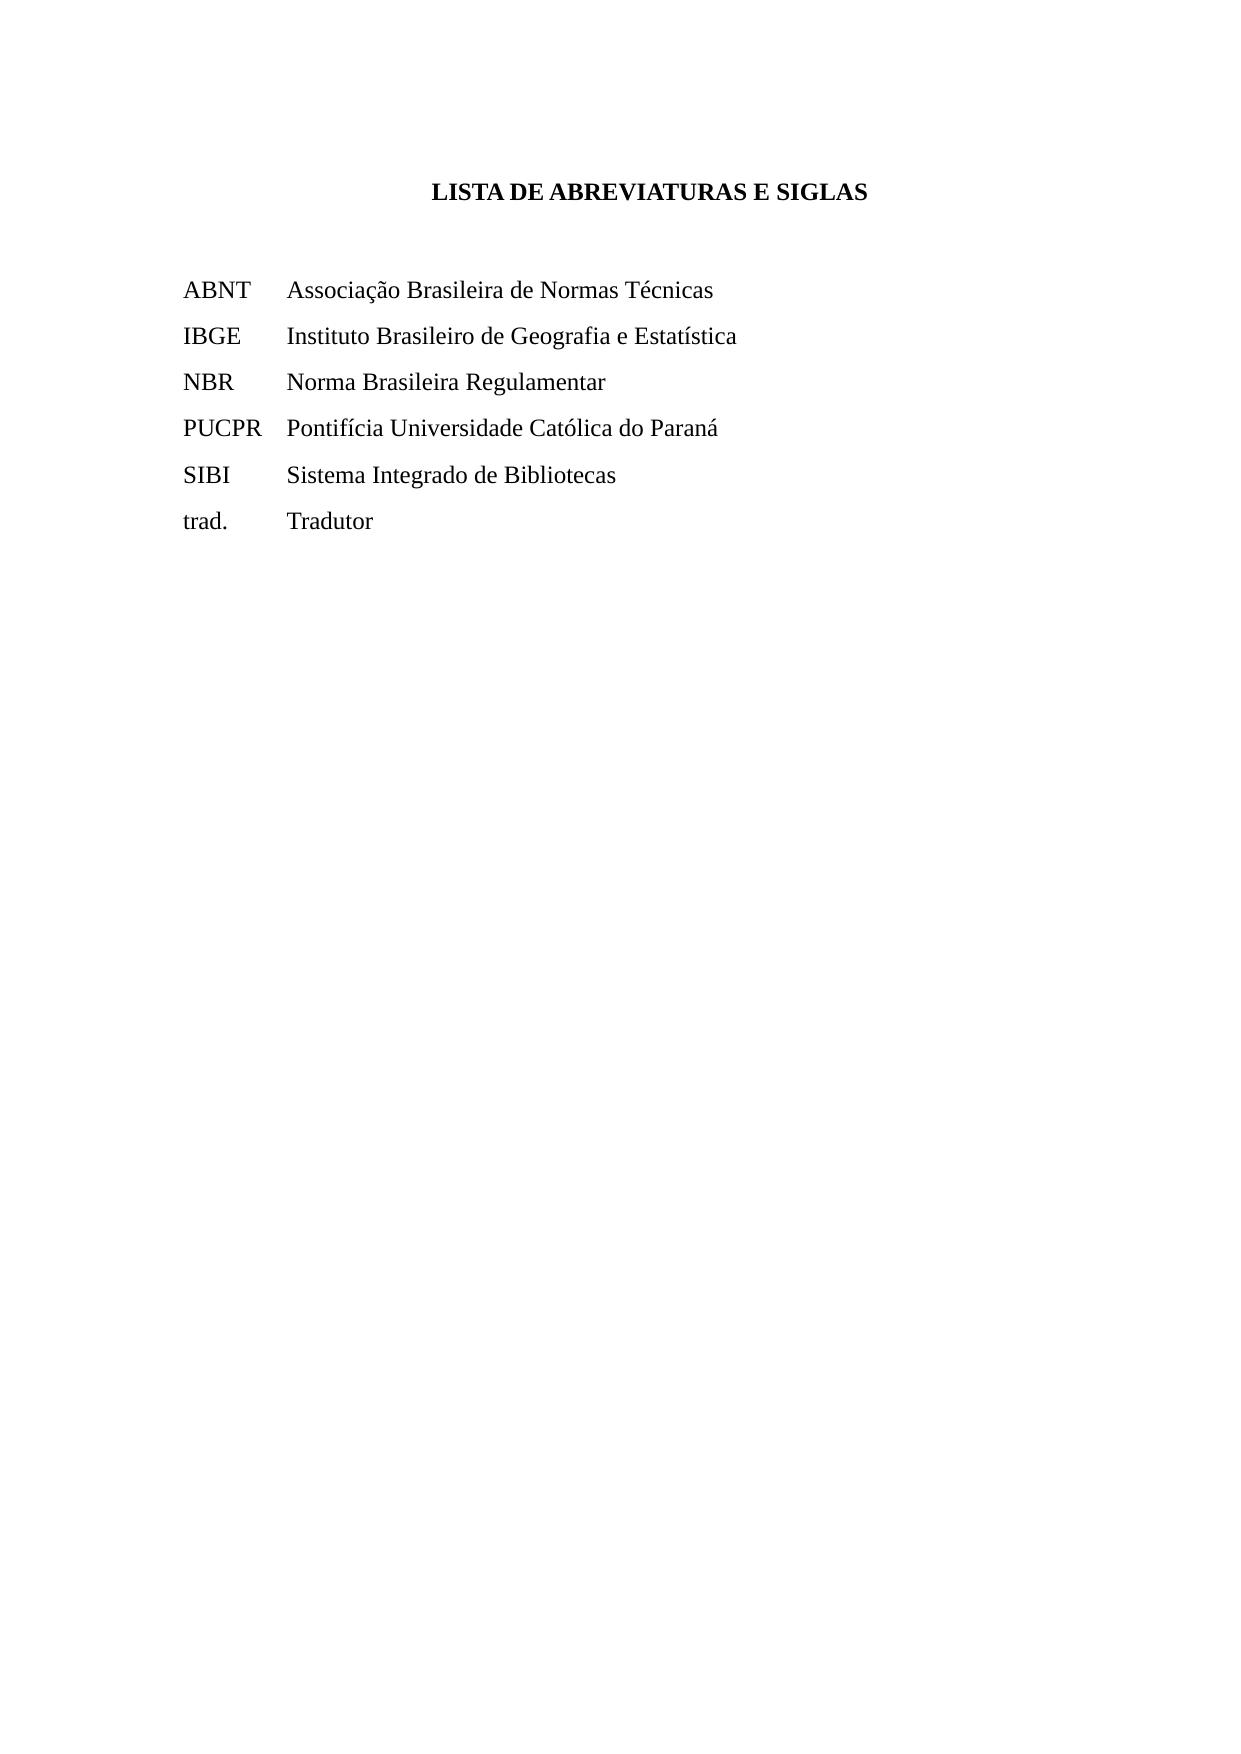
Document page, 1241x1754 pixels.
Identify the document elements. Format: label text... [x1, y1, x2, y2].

table_cell IBGE [177, 310, 281, 356]
table_cell trad. [177, 494, 281, 540]
table_cell Instituto Brasileiro de Geografia e Estatística [281, 310, 1122, 356]
table_cell Pontifícia Universidade Católica do Paraná [281, 402, 1122, 448]
table_cell Norma Brasileira Regulamentar [281, 356, 1122, 402]
table_cell Sistema Integrado de Bibliotecas [281, 448, 1122, 494]
table_cell PUCPR [177, 402, 281, 448]
text LISTA DE ABREVIATURAS E SIGLAS [177, 177, 1122, 206]
table_cell Tradutor [281, 494, 1122, 540]
table_header ABNT [177, 264, 281, 309]
table_cell NBR [177, 356, 281, 402]
table_cell SIBI [177, 448, 281, 494]
table_header Associação Brasileira de Normas Técnicas [281, 264, 1122, 309]
